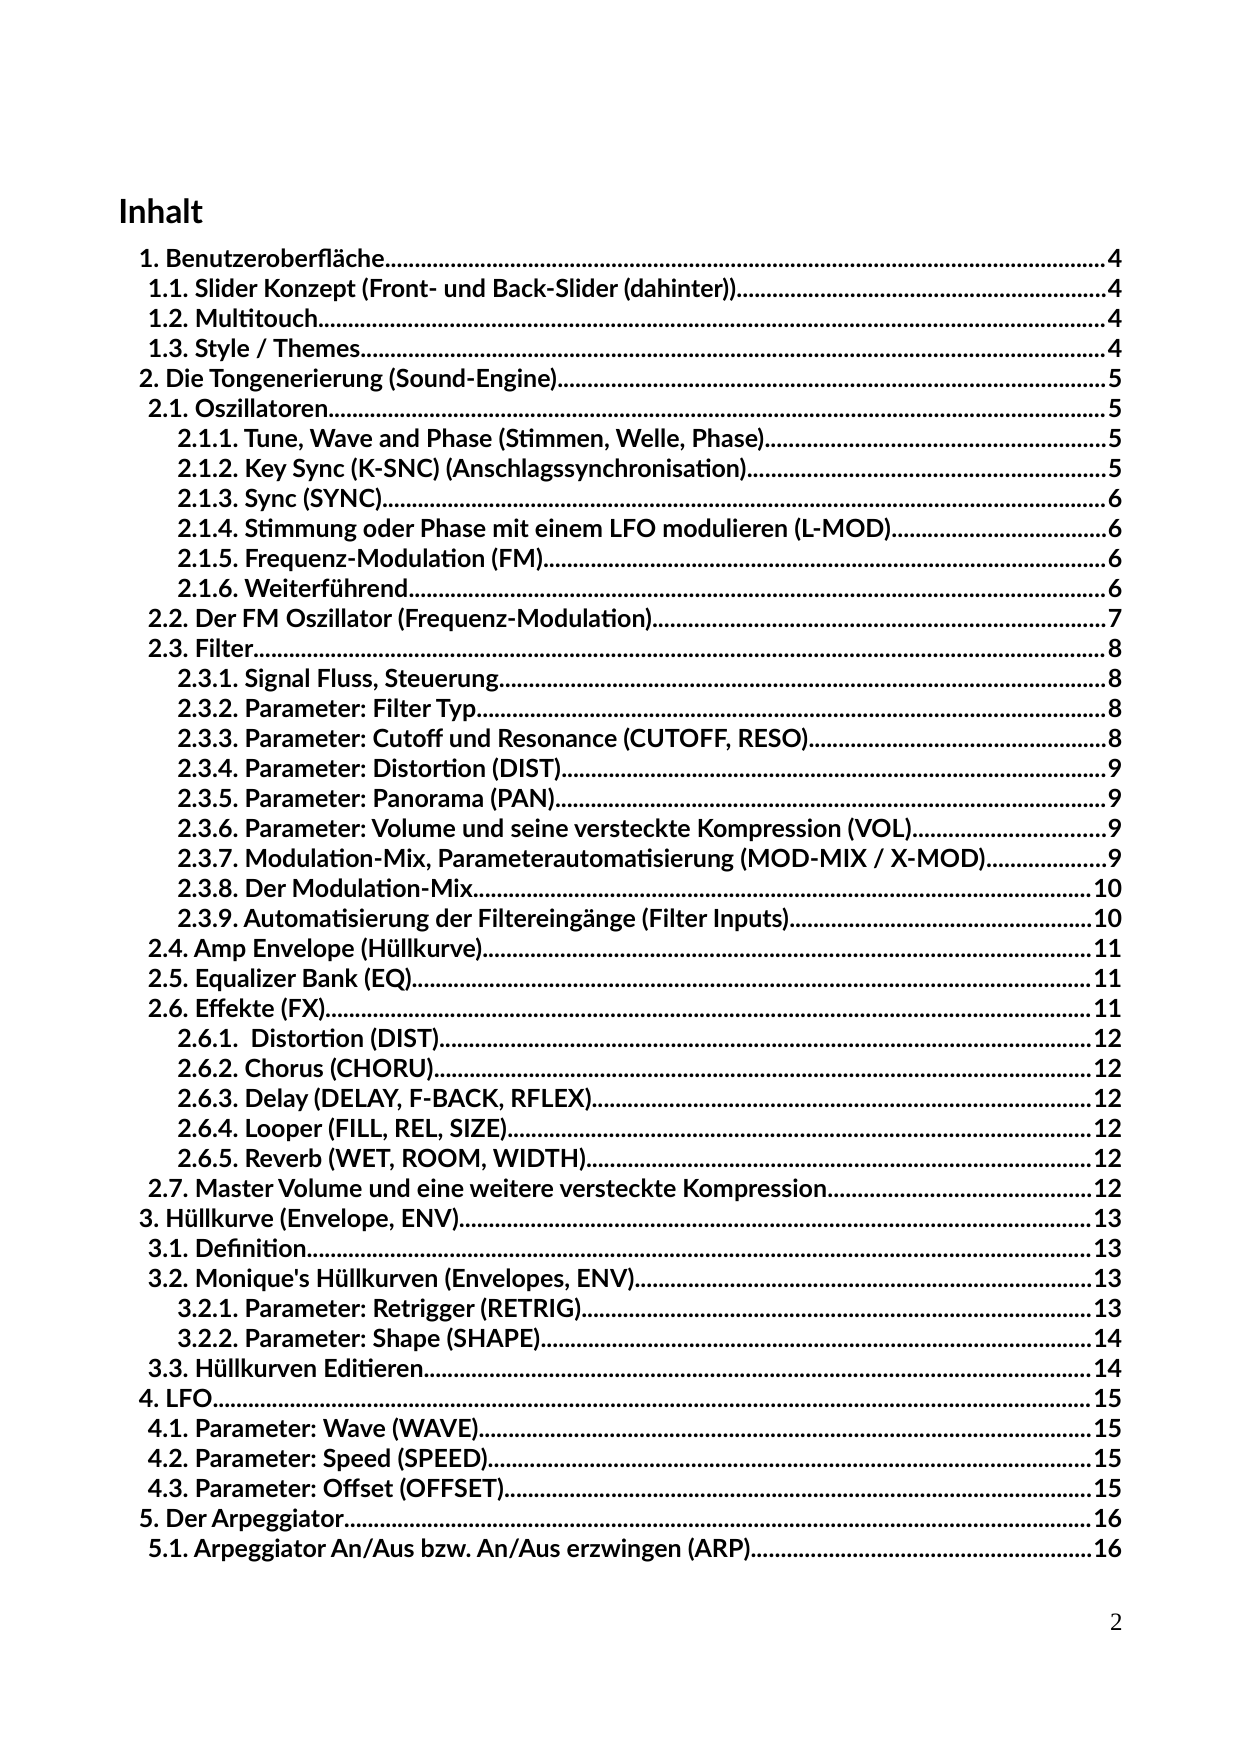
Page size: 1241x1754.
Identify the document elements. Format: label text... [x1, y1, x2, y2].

text 4.1. Parameter: Wave (WAVE) 15 [148, 1413, 1122, 1443]
text 2.3.4. Parameter: Distortion (DIST) 9 [177, 753, 1122, 783]
text 2.1.5. Frequenz-Modulation (FM) 6 [177, 543, 1122, 573]
subtitle Inhalt [118, 191, 1122, 231]
text 5. Der Arpeggiator 16 [118, 1503, 1122, 1533]
text 4. LFO 15 [118, 1383, 1122, 1413]
text 2.4. Amp Envelope (Hüllkurve) 11 [148, 933, 1122, 963]
text 2.3.3. Parameter: Cutoff und Resonance (CUTOFF, RESO) 8 [177, 723, 1122, 753]
text 2.6.5. Reverb (WET, ROOM, WIDTH) 12 [177, 1143, 1122, 1173]
text 2.6.2. Chorus (CHORU) 12 [177, 1053, 1122, 1083]
text 1.2. Multitouch 4 [148, 303, 1122, 333]
text 2.1.3. Sync (SYNC) 6 [177, 483, 1122, 513]
text 2.3.8. Der Modulation-Mix 10 [177, 873, 1122, 903]
text 2.3.9. Automatisierung der Filtereingänge (Filter Inputs) 10 [177, 903, 1122, 933]
text 2.1.1. Tune, Wave and Phase (Stimmen, Welle, Phase) 5 [177, 423, 1122, 453]
text 2.1.6. Weiterführend 6 [177, 573, 1122, 603]
text 3.2.2. Parameter: Shape (SHAPE) 14 [177, 1323, 1122, 1353]
text 2.3. Filter 8 [148, 633, 1122, 663]
text 2.3.6. Parameter: Volume und seine versteckte Kompression (VOL) 9 [177, 813, 1122, 843]
text 3.3. Hüllkurven Editieren 14 [148, 1353, 1122, 1383]
text 2.6. Effekte (FX) 11 [148, 993, 1122, 1023]
text 2.5. Equalizer Bank (EQ) 11 [148, 963, 1122, 993]
text 4.2. Parameter: Speed (SPEED) 15 [148, 1443, 1122, 1473]
text 2.3.1. Signal Fluss, Steuerung 8 [177, 663, 1122, 693]
text 2. Die Tongenerierung (Sound-Engine) 5 [118, 363, 1122, 393]
text 5.1. Arpeggiator An/Aus bzw. An/Aus erzwingen (ARP) 16 [148, 1533, 1122, 1563]
text 3. Hüllkurve (Envelope, ENV) 13 [118, 1203, 1122, 1233]
text 2.3.7. Modulation-Mix, Parameterautomatisierung (MOD-MIX / X-MOD) 9 [177, 843, 1122, 873]
text 2.1.2. Key Sync (K-SNC) (Anschlagssynchronisation) 5 [177, 453, 1122, 483]
text 2.7. Master Volume und eine weitere versteckte Kompression 12 [148, 1173, 1122, 1203]
text 2.3.2. Parameter: Filter Typ 8 [177, 693, 1122, 723]
text 3.1. Definition 13 [148, 1233, 1122, 1263]
text 2.6.1. Distortion (DIST) 12 [177, 1023, 1122, 1053]
text 2.1. Oszillatoren 5 [148, 393, 1122, 423]
text 2.6.3. Delay (DELAY, F-BACK, RFLEX) 12 [177, 1083, 1122, 1113]
text 3.2. Monique's Hüllkurven (Envelopes, ENV) 13 [148, 1263, 1122, 1293]
text 2.6.4. Looper (FILL, REL, SIZE) 12 [177, 1113, 1122, 1143]
text 1.1. Slider Konzept (Front- und Back-Slider (dahinter)) 4 [148, 273, 1122, 303]
text 1. Benutzeroberfläche 4 [118, 243, 1122, 273]
text 2.2. Der FM Oszillator (Frequenz-Modulation) 7 [148, 603, 1122, 633]
text 2.3.5. Parameter: Panorama (PAN) 9 [177, 783, 1122, 813]
text 4.3. Parameter: Offset (OFFSET) 15 [148, 1473, 1122, 1503]
text 1.3. Style / Themes 4 [148, 333, 1122, 363]
text 3.2.1. Parameter: Retrigger (RETRIG) 13 [177, 1293, 1122, 1323]
text 2.1.4. Stimmung oder Phase mit einem LFO modulieren (L-MOD) 6 [177, 513, 1122, 543]
